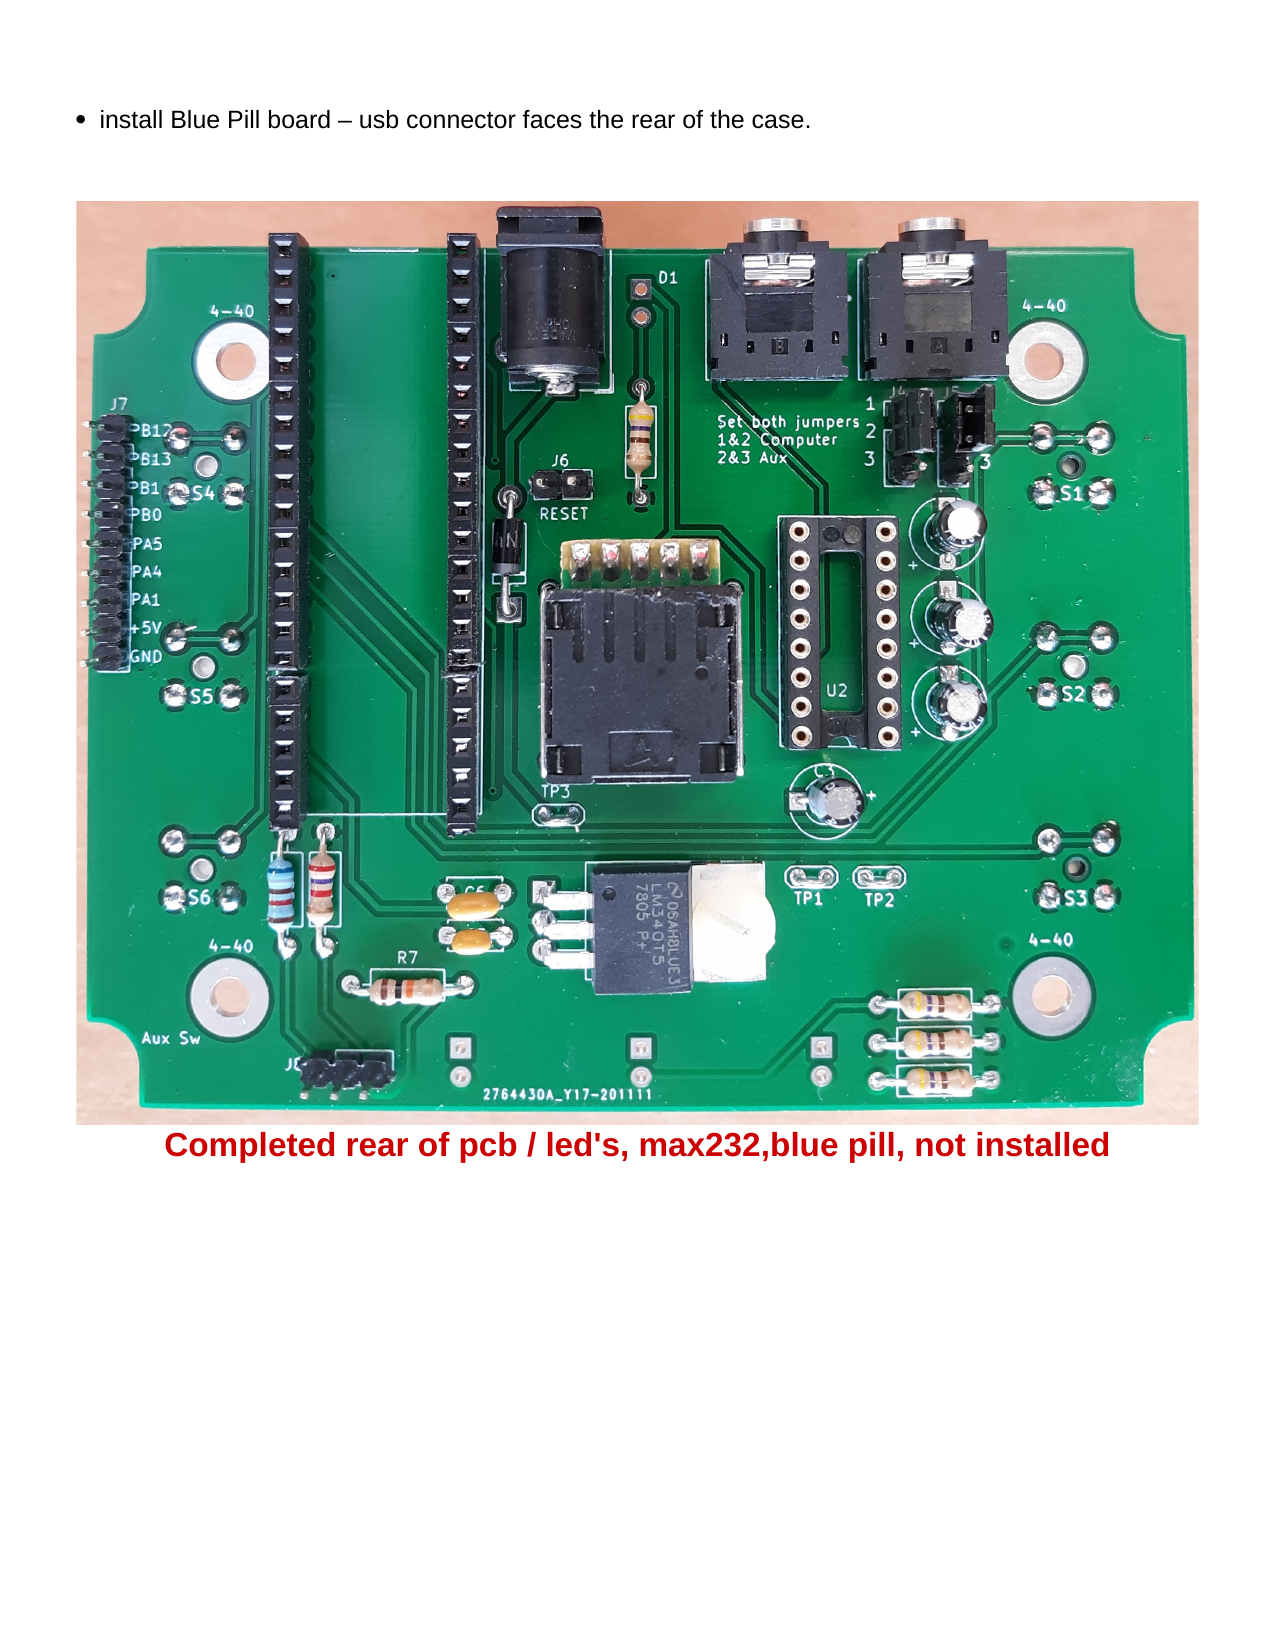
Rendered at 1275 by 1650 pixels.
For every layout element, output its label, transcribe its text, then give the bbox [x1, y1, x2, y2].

picture [76, 201, 1199, 1125]
text Completed rear of pcb / led's, max232,blue pill, not installed [76, 1125, 1198, 1163]
text  install Blue Pill board – usb connector faces the rear of the case. [76, 105, 1198, 134]
